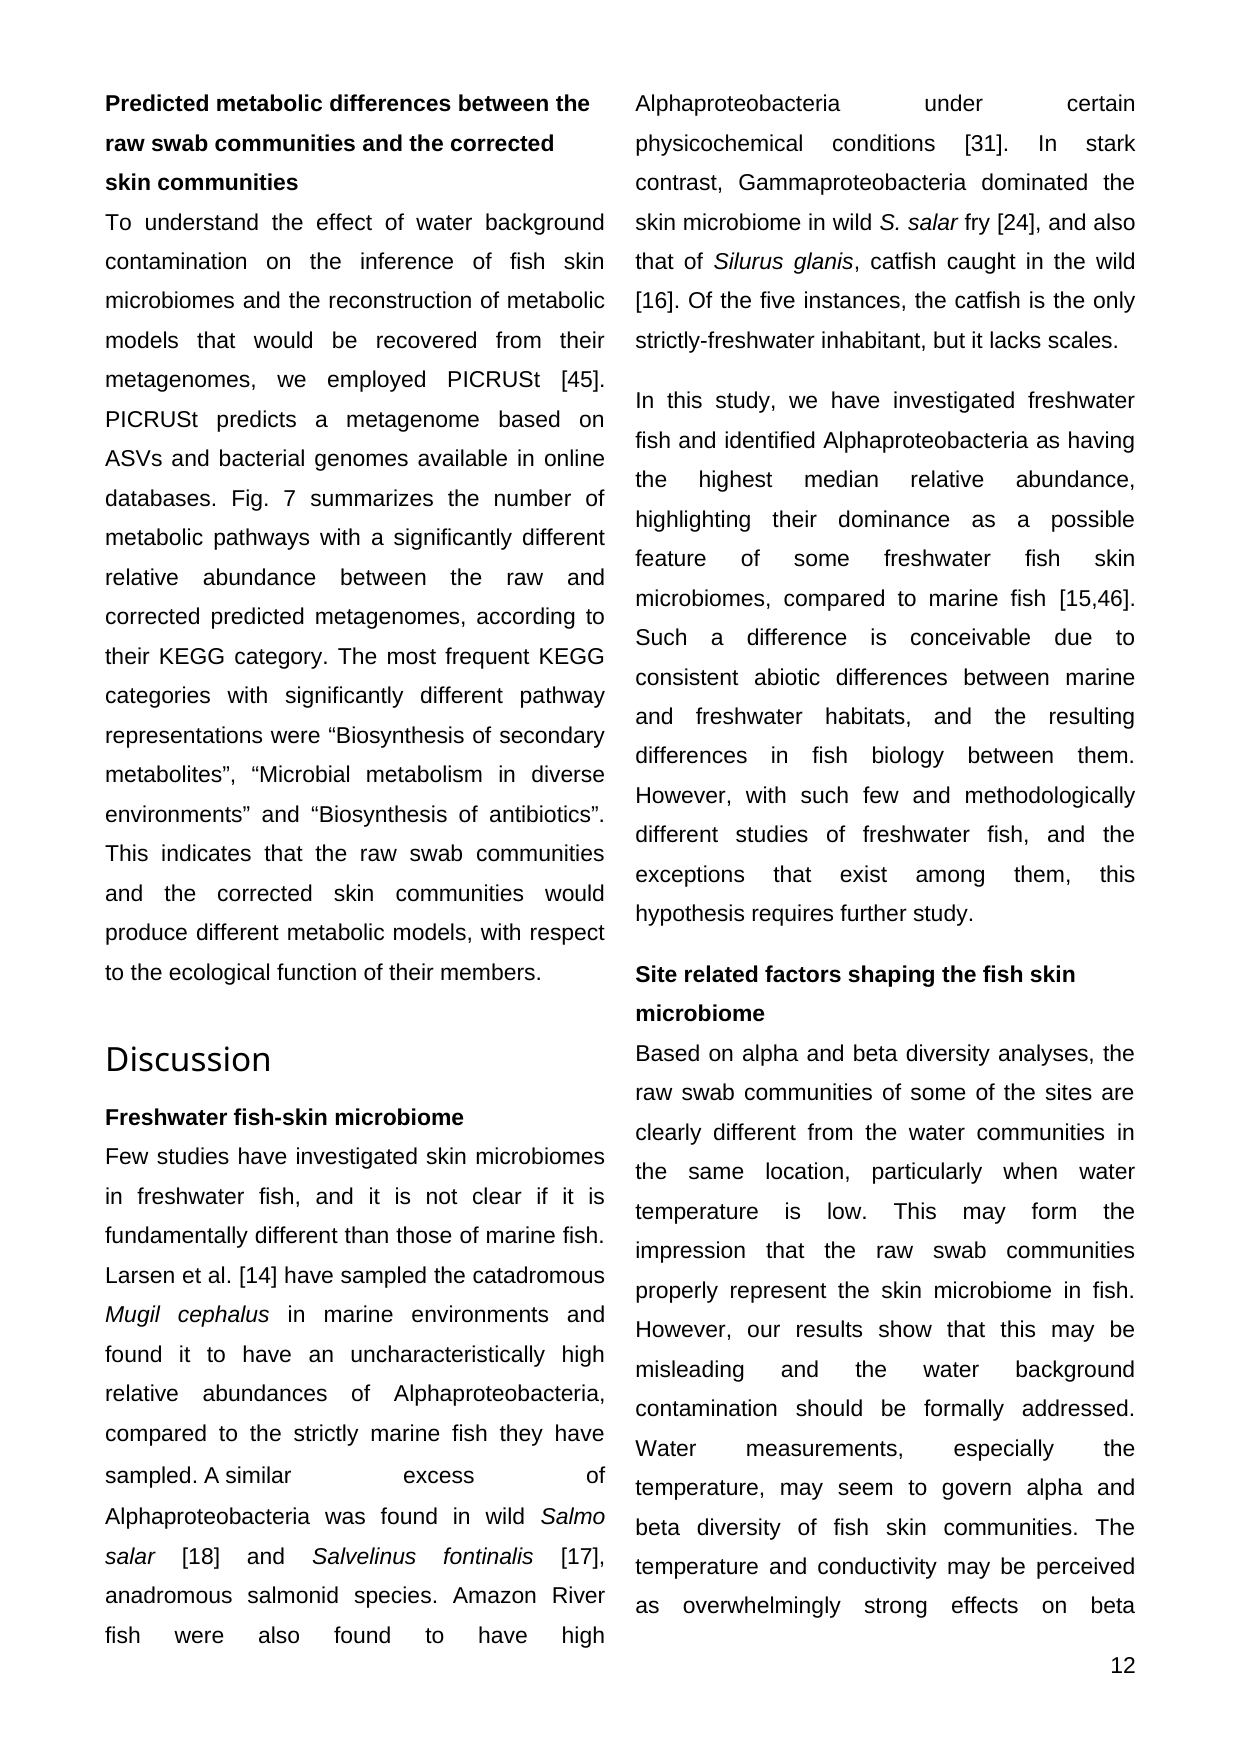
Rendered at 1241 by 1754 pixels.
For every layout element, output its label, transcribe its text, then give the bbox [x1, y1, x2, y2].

subtitle Discussion [105, 1036, 605, 1081]
text Based on alpha and beta diversity analyses, the raw swab communities of some of the sites are clearly different from the water communities in the same location, particularly when water temperature is low. This may form the impression that the raw swab communities properly represent the skin microbiome in fish. However, our results show that this may be misleading and the water background contamination should be formally addressed. Water measurements, especially the temperature, may seem to govern alpha and beta diversity of fish skin communities. The temperature and conductivity may be perceived as overwhelmingly strong effects on beta [635, 1040, 1136, 1619]
text Predicted metabolic differences between the raw swab communities and the corrected skin communities [105, 90, 605, 195]
text In this study, we have investigated freshwater fish and identified Alphaproteobacteria as having the highest median relative abundance, highlighting their dominance as a possible feature of some freshwater fish skin microbiomes, compared to marine fish [15,46]. Such a difference is conceivable due to consistent abiotic differences between marine and freshwater habitats, and the resulting differences in fish biology between them. However, with such few and methodologically different studies of freshwater fish, and the exceptions that exist among them, this hypothesis requires further study. [635, 387, 1136, 927]
text Few studies have investigated skin microbiomes in freshwater fish, and it is not clear if it is fundamentally different than those of marine fish. Larsen et al. [14] have sampled the catadromous Mugil cephalus in marine environments and found it to have an uncharacteristically high relative abundances of Alphaproteobacteria, compared to the strictly marine fish they have sampled. A similar excess of Alphaproteobacteria was found in wild Salmo salar [18] and Salvelinus fontinalis [17], anadromous salmonid species. Amazon River fish were also found to have high [105, 1143, 605, 1648]
text Freshwater fish-skin microbiome [105, 1104, 605, 1130]
text Site related factors shaping the fish skin microbiome [635, 961, 1136, 1027]
text Alphaproteobacteria under certain physicochemical conditions [31]. In stark contrast, Gammaproteobacteria dominated the skin microbiome in wild S. salar fry [24], and also that of Silurus glanis, catfish caught in the wild [16]. Of the five instances, the catfish is the only strictly-freshwater inhabitant, but it lacks scales. [635, 90, 1136, 353]
text To understand the effect of water background contamination on the inference of fish skin microbiomes and the reconstruction of metabolic models that would be recovered from their metagenomes, we employed PICRUSt [45]. PICRUSt predicts a metagenome based on ASVs and bacterial genomes available in online databases. Fig. 7 summarizes the number of metabolic pathways with a significantly different relative abundance between the raw and corrected predicted metagenomes, according to their KEGG category. The most frequent KEGG categories with significantly different pathway representations were “Biosynthesis of secondary metabolites”, “Microbial metabolism in diverse environments” and “Biosynthesis of antibiotics”. This indicates that the raw swab communities and the corrected skin communities would produce different metabolic models, with respect to the ecological function of their members. [105, 208, 605, 985]
